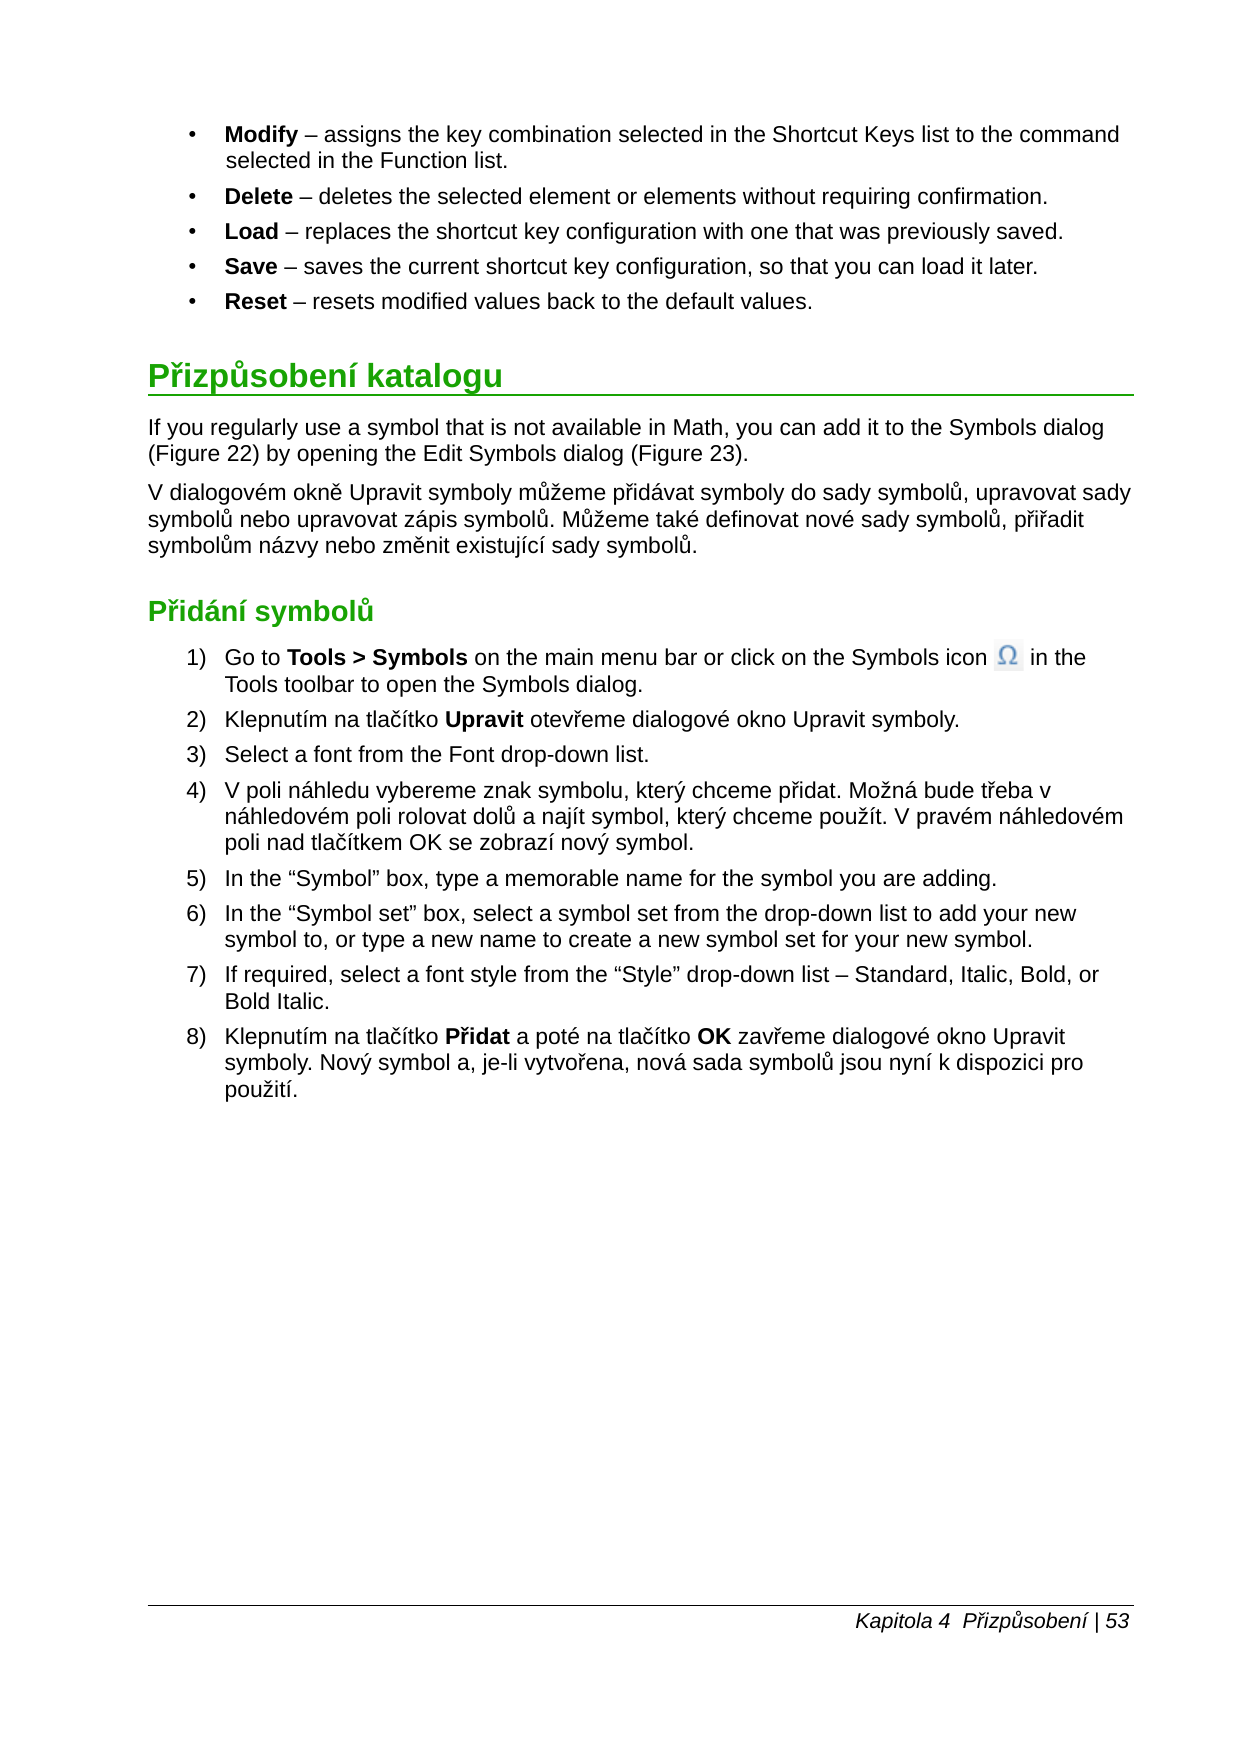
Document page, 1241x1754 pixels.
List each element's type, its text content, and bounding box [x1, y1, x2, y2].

list Delete – deletes the selected element or elements without requiring confirmation. [185, 180, 1134, 209]
list Klepnutím na tlačítko Přidat a poté na tlačítko OK zavřeme dialogové okno Upravit symboly. Nový symbol a, je-li vytvořena, nová sada symbolů jsou nyní k dispozici pro použití. [207, 1023, 1134, 1102]
subtitle Přidání symbolů [148, 594, 1134, 628]
list Load – replaces the shortcut key configuration with one that was previously saved. [185, 215, 1134, 244]
list Klepnutím na tlačítko Upravit otevřeme dialogové okno Upravit symboly. [207, 706, 1134, 733]
list If required, select a font style from the “Style” drop-down list – Standard, Italic, Bold, or Bold Italic. [207, 961, 1134, 1014]
list Reset – resets modified values back to the default values. [185, 285, 1134, 317]
list Modify – assigns the key combination selected in the Shortcut Keys list to the command selected in the Function list. [185, 118, 1134, 174]
text If you regularly use a symbol that is not available in Math, you can add it to the Symbols dialog (Figure 22) by opening the Edit Symbols dialog (Figure 23). [148, 414, 1134, 467]
subtitle Přizpůsobení katalogu [148, 356, 1134, 394]
picture [993, 639, 1024, 671]
list Save – saves the current shortcut key configuration, so that you can load it later. [185, 250, 1134, 279]
list Select a font from the Font drop-down list. [207, 741, 1134, 768]
list Go to Tools > Symbols on the main menu bar or click on the Symbols icon in the Tools toolbar to open the Symbols dialog. [207, 640, 1134, 697]
list In the “Symbol” box, type a memorable name for the symbol you are adding. [207, 864, 1134, 891]
text V dialogovém okně Upravit symboly můžeme přidávat symboly do sady symbolů, upravovat sady symbolů nebo upravovat zápis symbolů. Můžeme také definovat nové sady symbolů, přiřadit symbolům názvy nebo změnit existující sady symbolů. [148, 479, 1134, 558]
list In the “Symbol set” box, select a symbol set from the drop-down list to add your new symbol to, or type a new name to create a new symbol set for your new symbol. [207, 900, 1134, 952]
list V poli náhledu vybereme znak symbolu, který chceme přidat. Možná bude třeba v náhledovém poli rolovat dolů a najít symbol, který chceme použít. V pravém náhledovém poli nad tlačítkem OK se zobrazí nový symbol. [207, 777, 1134, 856]
